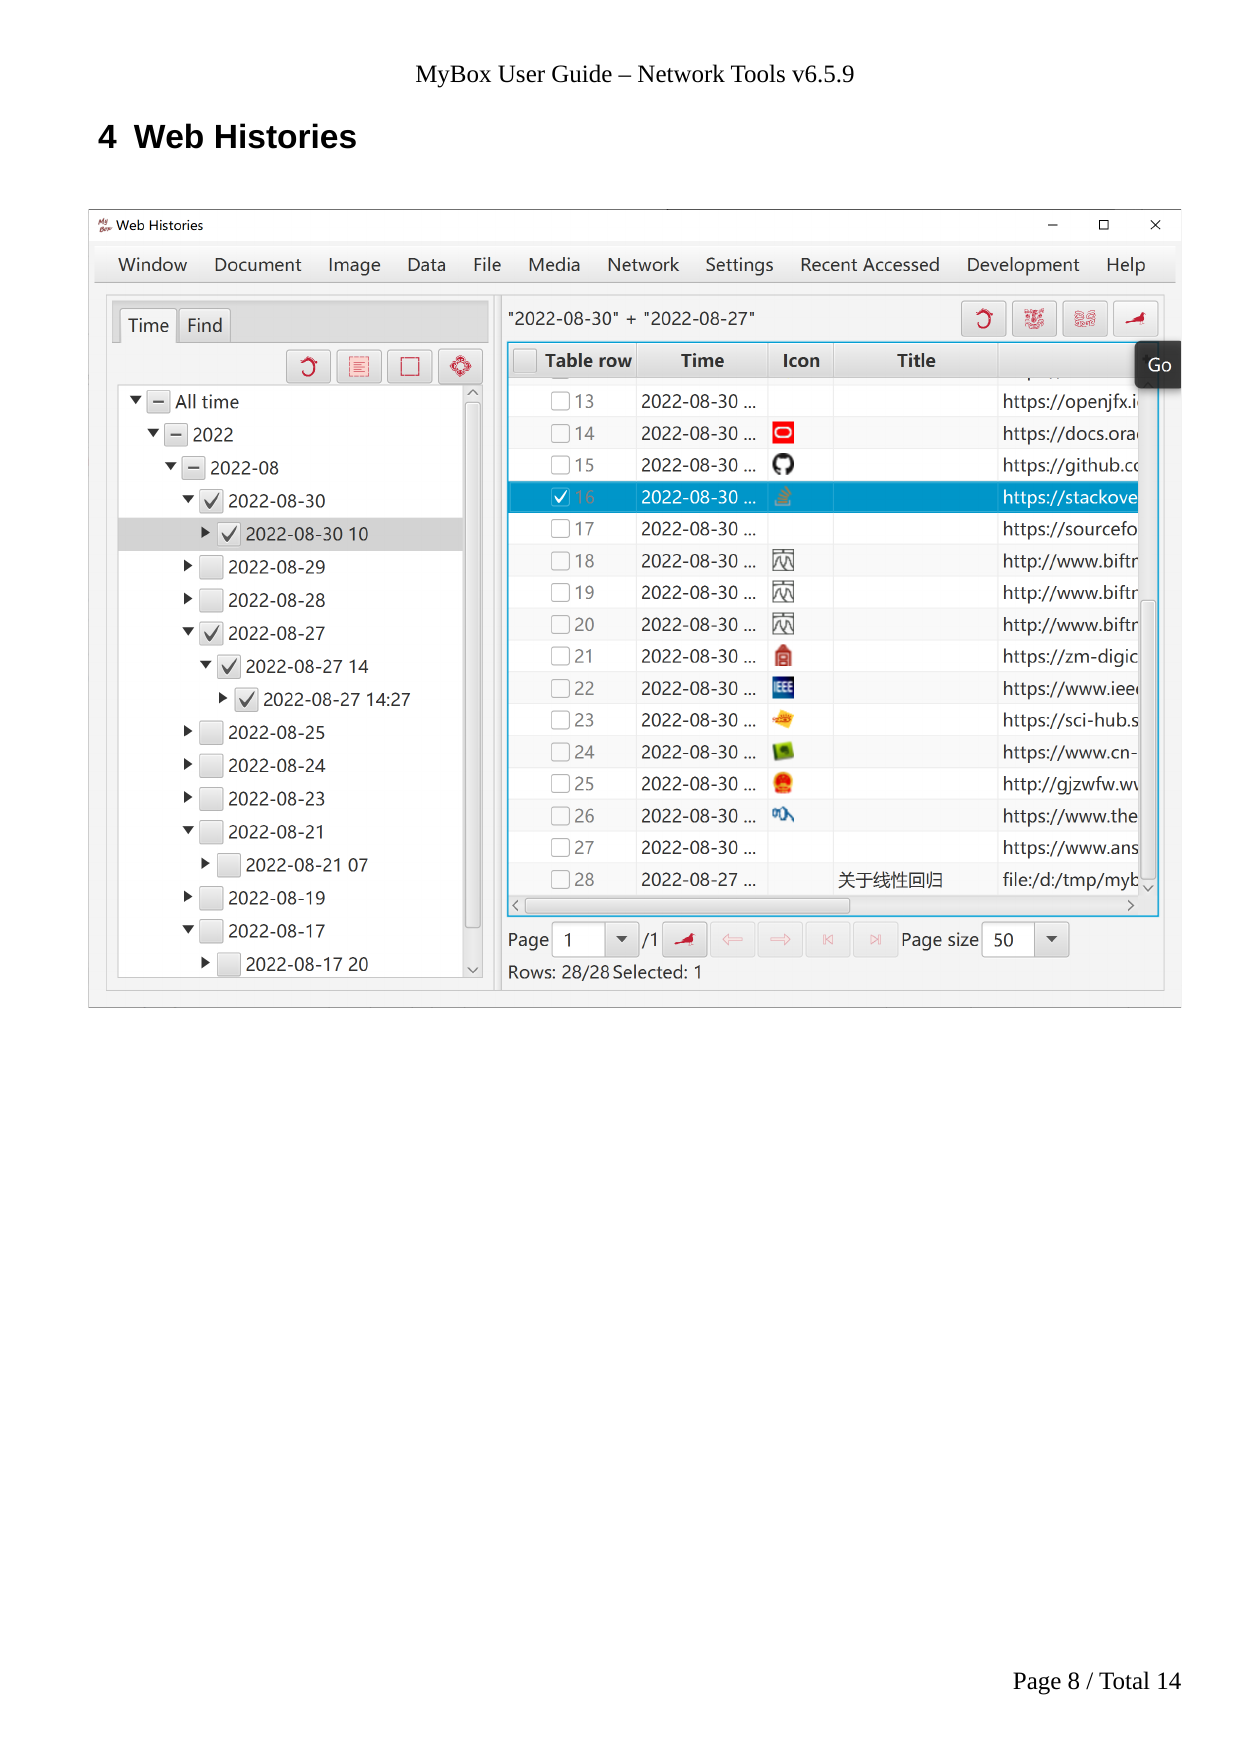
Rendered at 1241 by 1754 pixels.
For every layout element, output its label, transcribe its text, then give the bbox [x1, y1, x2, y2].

picture [88, 209, 1182, 1008]
subtitle Web Histories [88, 117, 1181, 156]
